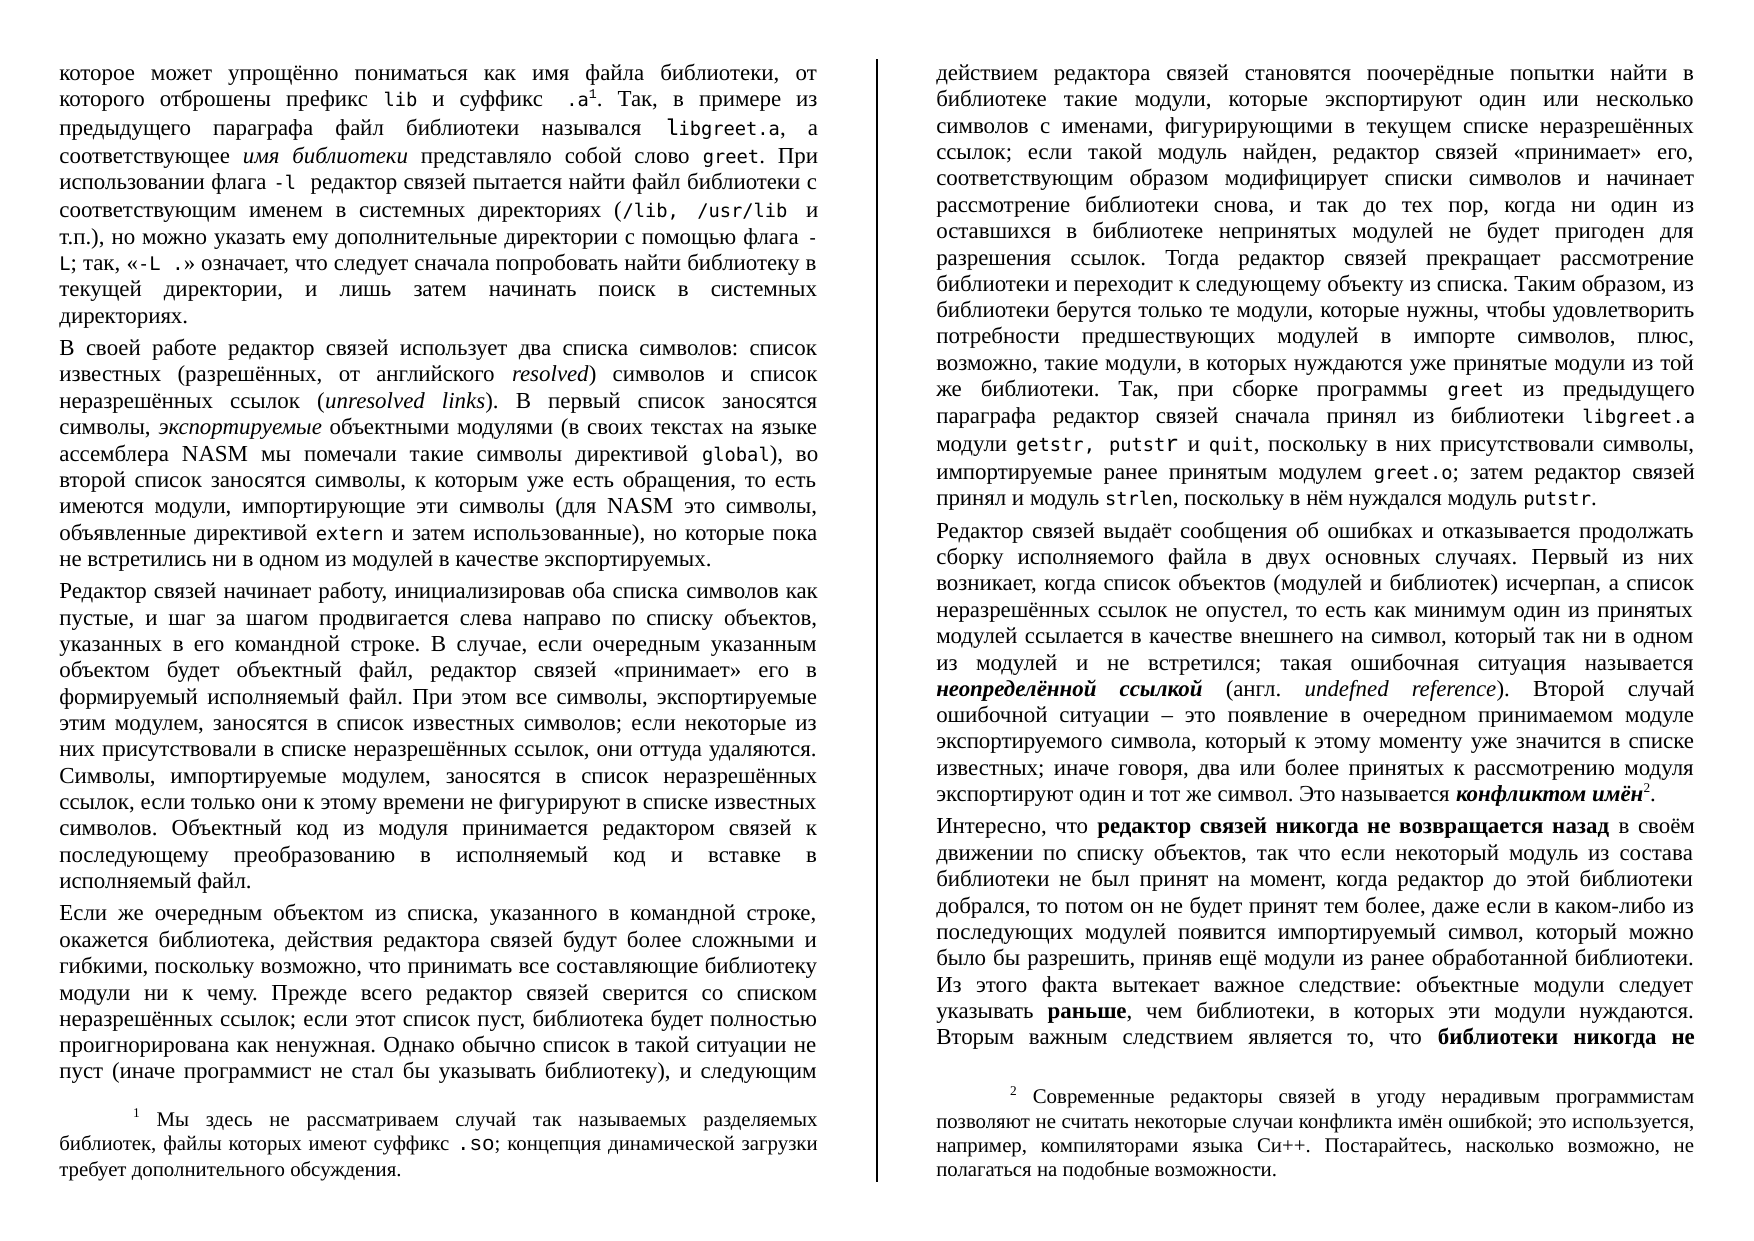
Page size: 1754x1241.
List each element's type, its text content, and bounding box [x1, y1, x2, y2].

text Редактор связей начинает работу, инициализировав оба списка символов как пустые, и шаг за шагом продвигается слева направо по списку объектов, указанных в его командной строке. В случае, если очередным указанным объектом будет объектный файл, редактор связей «принимает» его в формируемый исполняемый файл. При этом все символы, экспортируемые этим модулем, заносятся в список известных символов; если некоторые из них присутствовали в списке неразрешённых ссылок, они оттуда удаляются. Символы, импортируемые модулем, заносятся в список неразрешённых ссылок, если только они к этому времени не фигурируют в списке известных символов. Объектный код из модуля принимается редактором связей к последующему преобразованию в исполняемый код и вставке в исполняемый файл. [59, 577, 818, 893]
text Если же очередным объектом из списка, указанного в командной строке, окажется библиотека, действия редактора связей будут более сложными и гибкими, поскольку возможно, что принимать все составляющие библиотеку модули ни к чему. Прежде всего редактор связей сверится со списком неразрешённых ссылок; если этот список пуст, библиотека будет полностью проигнорирована как ненужная. Однако обычно список в такой ситуации не пуст (иначе программист не стал бы указывать библиотеку), и следующим [59, 899, 818, 1084]
text Мы здесь не рассматриваем случай так называемых разделяемых библиотек, файлы которых имеют суффикс .so; концепция динамической загрузки требует дополнительного обсуждения. [59, 1105, 818, 1181]
text Интересно, что редактор связей никогда не возвращается назад в своём движении по списку объектов, так что если некоторый модуль из состава библиотеки не был принят на момент, когда редактор до этой библиотеки добрался, то потом он не будет принят тем более, даже если в каком-либо из последующих модулей появится импортируемый символ, который можно было бы разрешить, приняв ещё модули из ранее обработанной библиотеки. Из этого факта вытекает важное следствие: объектные модули следует указывать раньше, чем библиотеки, в которых эти модули нуждаются. Вторым важным следствием является то, что библиотеки никогда не [936, 813, 1695, 1050]
text В своей работе редактор связей использует два списка символов: список известных (разрешённых, от английского resolved) символов и список неразрешённых ссылок (unresolved links). В первый список заносятся символы, экспортируемые объектными модулями (в своих текстах на языке ассемблера NASM мы помечали такие символы директивой global), во второй список заносятся символы, к которым уже есть обращения, то есть имеются модули, импортирующие эти символы (для NASM это символы, объявленные директивой extern и затем использованные), но которые пока не встретились ни в одном из модулей в качестве экспортируемых. [59, 334, 818, 571]
text которое может упрощённо пониматься как имя файла библиотеки, от которого отброшены префикс lib и суффикс .a. Так, в примере из предыдущего параграфа файл библиотеки назывался libgreet.a, а соответствующее имя библиотеки представляло собой слово greet. При использовании флага -l редактор связей пытается найти файл библиотеки с соответствующим именем в системных директориях (/lib, /usr/lib и т.п.), но можно указать ему дополнительные директории с помощью флага -L; так, «-L .» означает, что следует сначала попробовать найти библиотеку в текущей директории, и лишь затем начинать поиск в системных директориях. [59, 59, 818, 328]
text Редактор связей выдаёт сообщения об ошибках и отказывается продолжать сборку исполняемого файла в двух основных случаях. Первый из них возникает, когда список объектов (модулей и библиотек) исчерпан, а список неразрешённых ссылок не опустел, то есть как минимум один из принятых модулей ссылается в качестве внешнего на символ, который так ни в одном из модулей и не встретился; такая ошибочная ситуация называется неопределённой ссылкой (англ. undefned reference). Второй случай ошибочной ситуации – это появление в очередном принимаемом модуле экспортируемого символа, который к этому моменту уже значится в списке известных; иначе говоря, два или более принятых к рассмотрению модуля экспортируют один и тот же символ. Это называется конфликтом имён. [936, 517, 1695, 807]
text Современные редакторы связей в угоду нерадивым программистам позволяют не считать некоторые случаи конфликта имён ошибкой; это используется, например, компиляторами языка Си++. Постарайтесь, насколько возможно, не полагаться на подобные возможности. [936, 1083, 1695, 1181]
text действием редактора связей становятся поочерёдные попытки найти в библиотеке такие модули, которые экспортируют один или несколько символов с именами, фигурирующими в текущем списке неразрешённых ссылок; если такой модуль найден, редактор связей «принимает» его, соответствующим образом модифицирует списки символов и начинает рассмотрение библиотеки снова, и так до тех пор, когда ни один из оставшихся в библиотеке непринятых модулей не будет пригоден для разрешения ссылок. Тогда редактор связей прекращает рассмотрение библиотеки и переходит к следующему объекту из списка. Таким образом, из библиотеки берутся только те модули, которые нужны, чтобы удовлетворить потребности предшествующих модулей в импорте символов, плюс, возможно, такие модули, в которых нуждаются уже принятые модули из той же библиотеки. Так, при сборке программы greet из предыдущего параграфа редактор связей сначала принял из библиотеки libgreet.a модули getstr, putstr и quit, поскольку в них присутствовали символы, импортируемые ранее принятым модулем greet.o; затем редактор связей принял и модуль strlen, поскольку в нём нуждался модуль putstr. [936, 59, 1695, 511]
